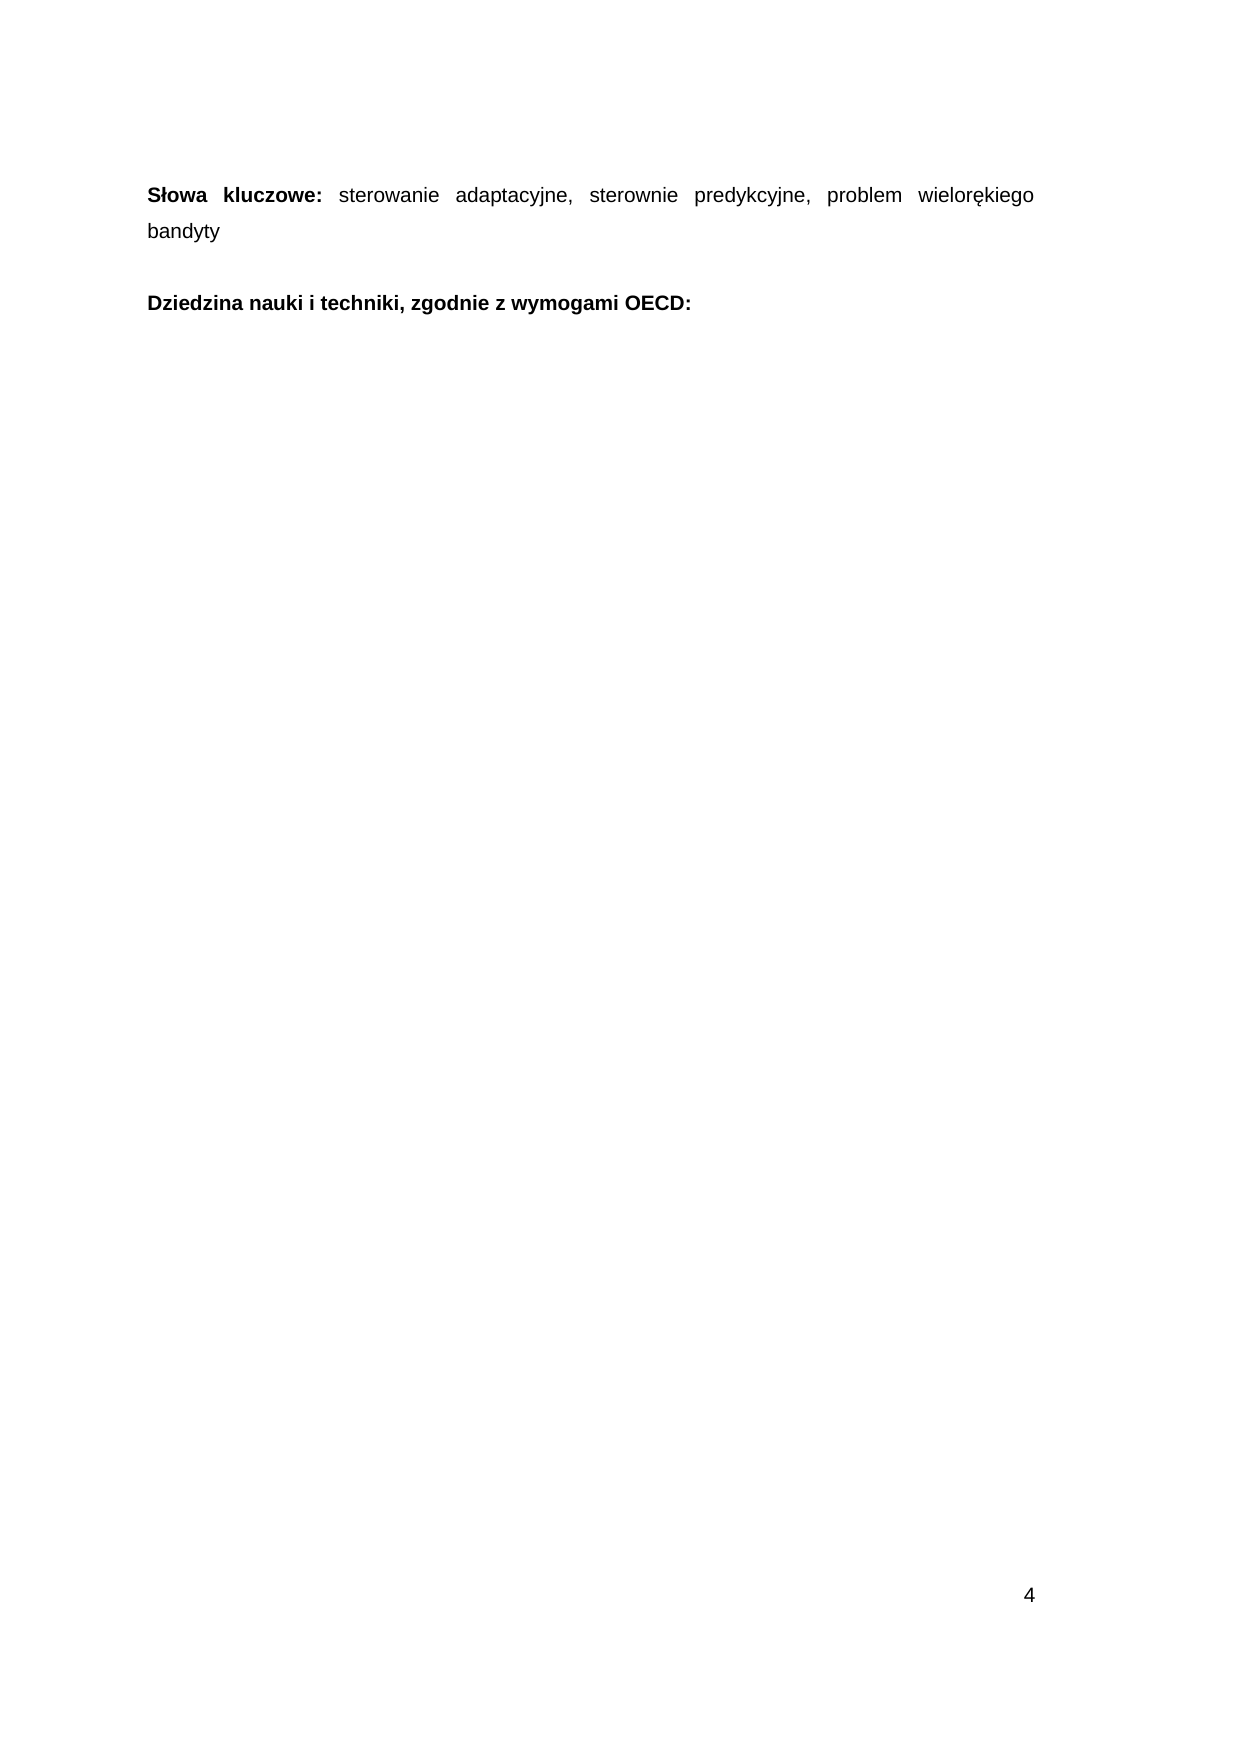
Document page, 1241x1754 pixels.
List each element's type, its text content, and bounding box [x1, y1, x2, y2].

text Słowa kluczowe: sterowanie adaptacyjne, sterownie predykcyjne, problem wielorękiego bandyty [147, 183, 1035, 243]
text Dziedzina nauki i techniki, zgodnie z wymogami OECD: [147, 291, 1035, 315]
